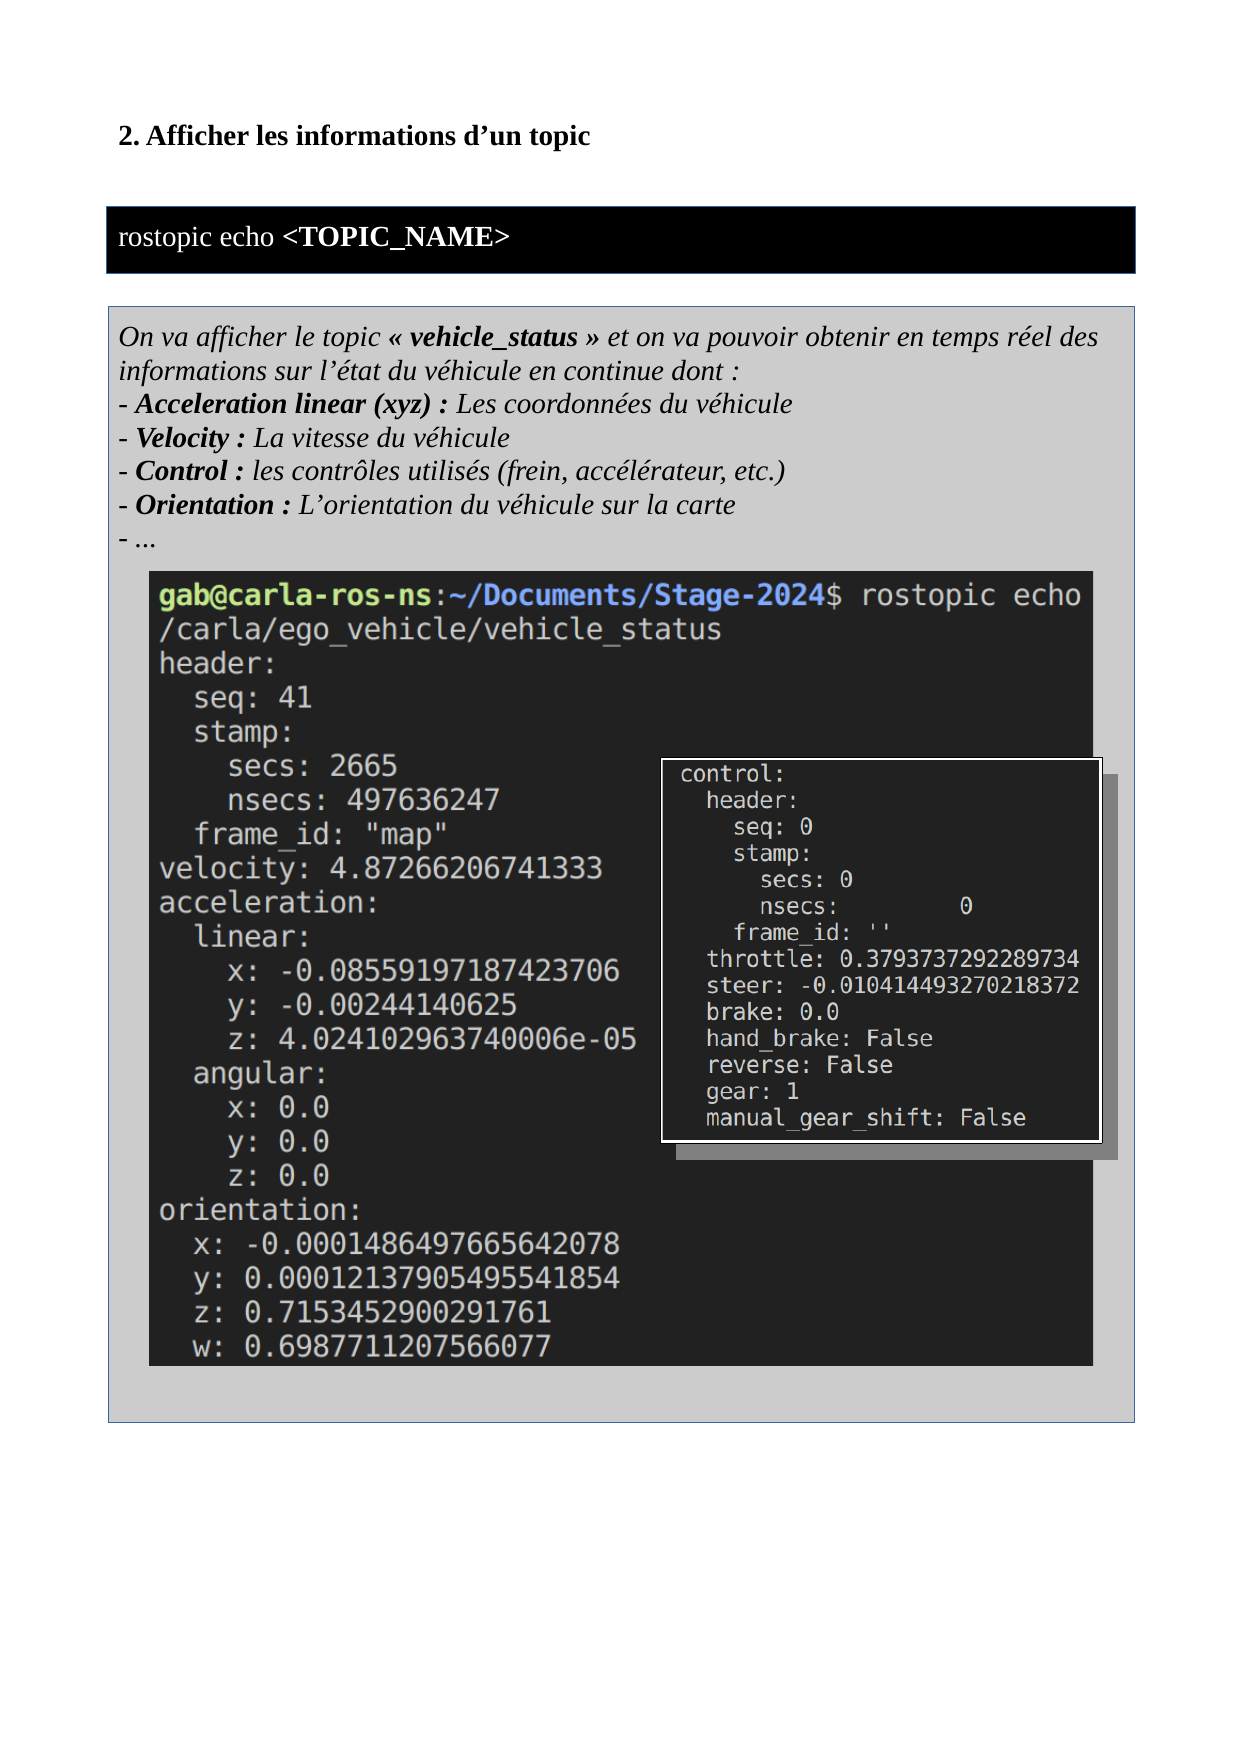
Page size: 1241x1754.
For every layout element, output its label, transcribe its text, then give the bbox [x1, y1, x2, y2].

picture [149, 571, 1094, 1366]
picture [663, 760, 1094, 1140]
text 2. Afficher les informations d’un topic [118, 118, 1122, 152]
